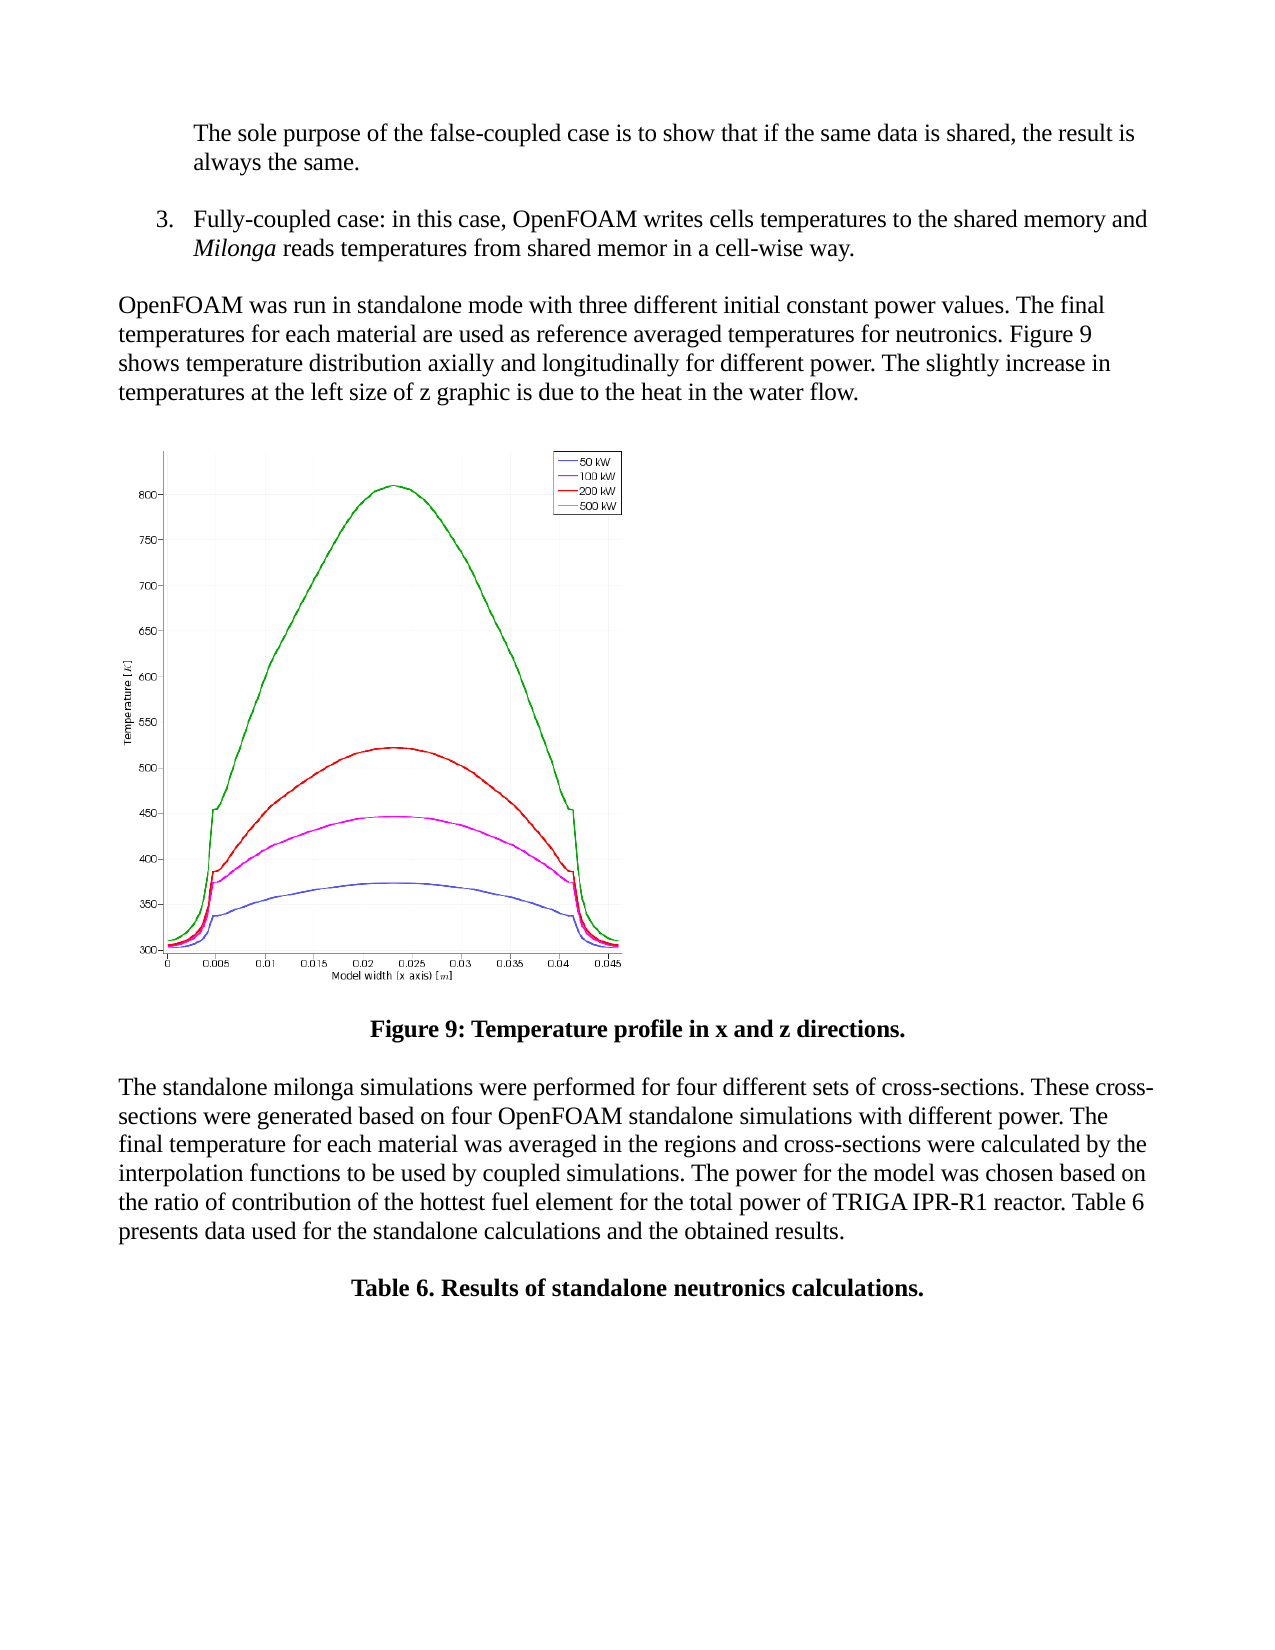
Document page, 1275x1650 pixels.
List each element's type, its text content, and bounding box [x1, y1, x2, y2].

table_header [118, 986, 637, 1014]
text OpenFOAM was run in standalone mode with three different initial constant power values. The final temperatures for each material are used as reference averaged temperatures for neutronics. Figure 9 shows temperature distribution axially and longitudinally for different power. The slightly increase in temperatures at the left size of z graphic is due to the heat in the water flow. [118, 291, 1157, 406]
list The sole purpose of the false-coupled case is to show that if the same data is shared, the result is always the same. [156, 118, 1157, 176]
list Fully-coupled case: in this case, OpenFOAM writes cells temperatures to the shared memory and Milonga reads temperatures from shared memor in a cell-wise way. [156, 204, 1157, 262]
text Figure 9: Temperature profile in x and z directions. [118, 1014, 1157, 1043]
picture [118, 434, 638, 986]
text Table 6. Results of standalone neutronics calculations. [118, 1273, 1157, 1302]
table_header [638, 434, 1157, 1014]
text The standalone milonga simulations were performed for four different sets of cross-sections. These cross-sections were generated based on four OpenFOAM standalone simulations with different power. The final temperature for each material was averaged in the regions and cross-sections were calculated by the interpolation functions to be used by coupled simulations. The power for the model was chosen based on the ratio of contribution of the hottest fuel element for the total power of TRIGA IPR-R1 reactor. Table 6 presents data used for the standalone calculations and the obtained results. [118, 1072, 1157, 1244]
